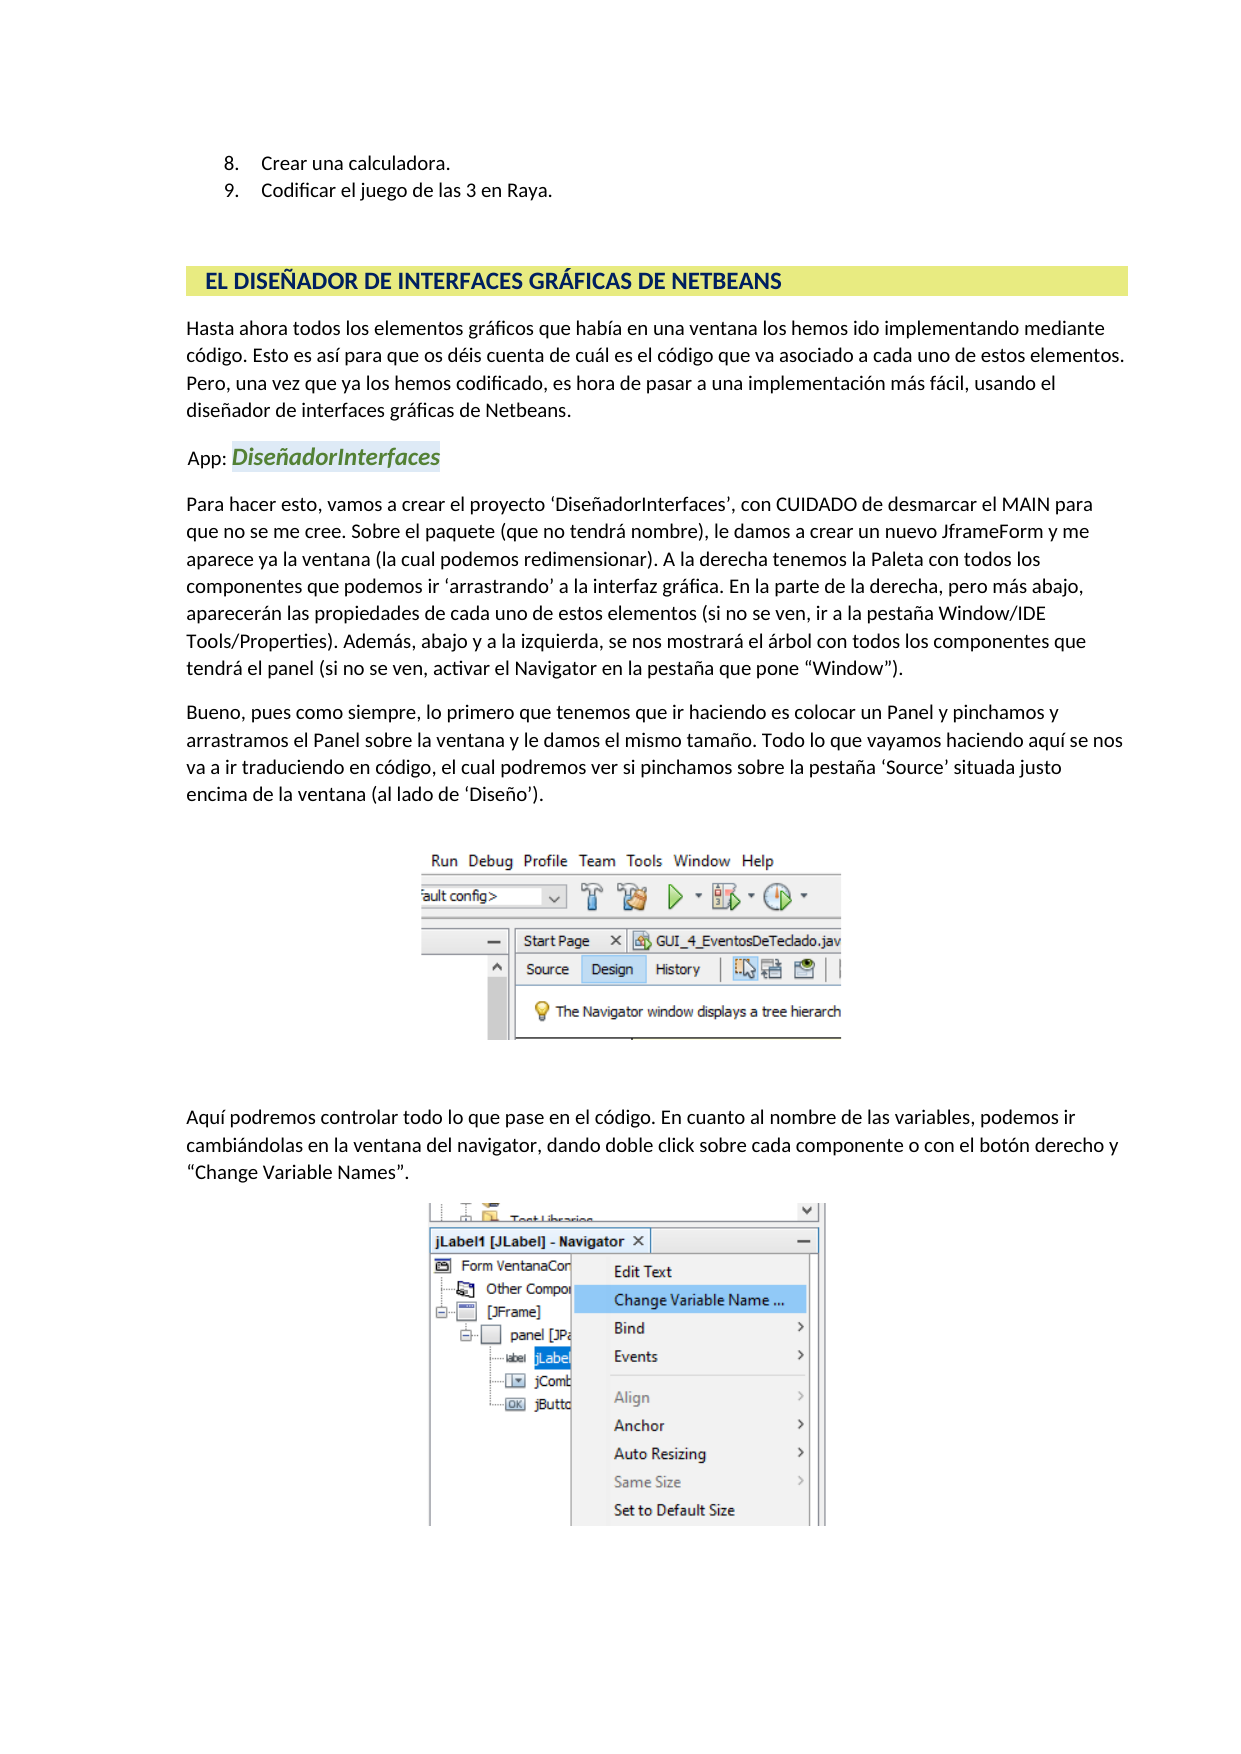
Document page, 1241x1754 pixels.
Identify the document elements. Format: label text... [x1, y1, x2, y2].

text Bueno, pues como siempre, lo primero que tenemos que ir haciendo es colocar un Panel y pinchamos y arrastramos el Panel sobre la ventana y le damos el mismo tamaño. Todo lo que vayamos haciendo aquí se nos va a ir traduciendo en código, el cual podremos ver si pinchamos sobre la pestaña ‘Source’ situada justo encima de la ventana (al lado de ‘Diseño’). [186, 699, 1128, 807]
picture [421, 833, 842, 1040]
list Crear una calculadora. [224, 150, 1128, 175]
text Hasta ahora todos los elementos gráficos que había en una ventana los hemos ido implementando mediante código. Esto es así para que os déis cuenta de cuál es el código que va asociado a cada uno de estos elementos. Pero, una vez que ya los hemos codificado, es hora de pasar a una implementación más fácil, usando el diseñador de interfaces gráficas de Netbeans. [186, 315, 1128, 423]
list Codificar el juego de las 3 en Raya. [224, 177, 1128, 203]
text App: DiseñadorInterfaces [187, 441, 1128, 472]
text Aquí podremos controlar todo lo que pase en el código. En cuanto al nombre de las variables, podemos ir cambiándolas en la ventana del navigator, dando doble click sobre cada componente o con el botón derecho y “Change Variable Names”. [186, 1104, 1128, 1184]
text EL DISEÑADOR DE INTERFACES GRÁFICAS DE NETBEANS [186, 266, 1128, 296]
text Para hacer esto, vamos a crear el proyecto ‘DiseñadorInterfaces’, con CUIDADO de desmarcar el MAIN para que no se me cree. Sobre el paquete (que no tendrá nombre), le damos a crear un nuevo JframeForm y me aparece ya la ventana (la cual podemos redimensionar). A la derecha tenemos la Paleta con todos los componentes que podemos ir ‘arrastrando’ a la interfaz gráfica. En la parte de la derecha, pero más abajo, aparecerán las propiedades de cada uno de estos elementos (si no se ven, ir a la pestaña Window/IDE Tools/Properties). Además, abajo y a la izquierda, se nos mostrará el árbol con todos los componentes que tendrá el panel (si no se ven, activar el Navigator en la pestaña que pone “Window”). [186, 491, 1128, 681]
picture [427, 1203, 827, 1526]
